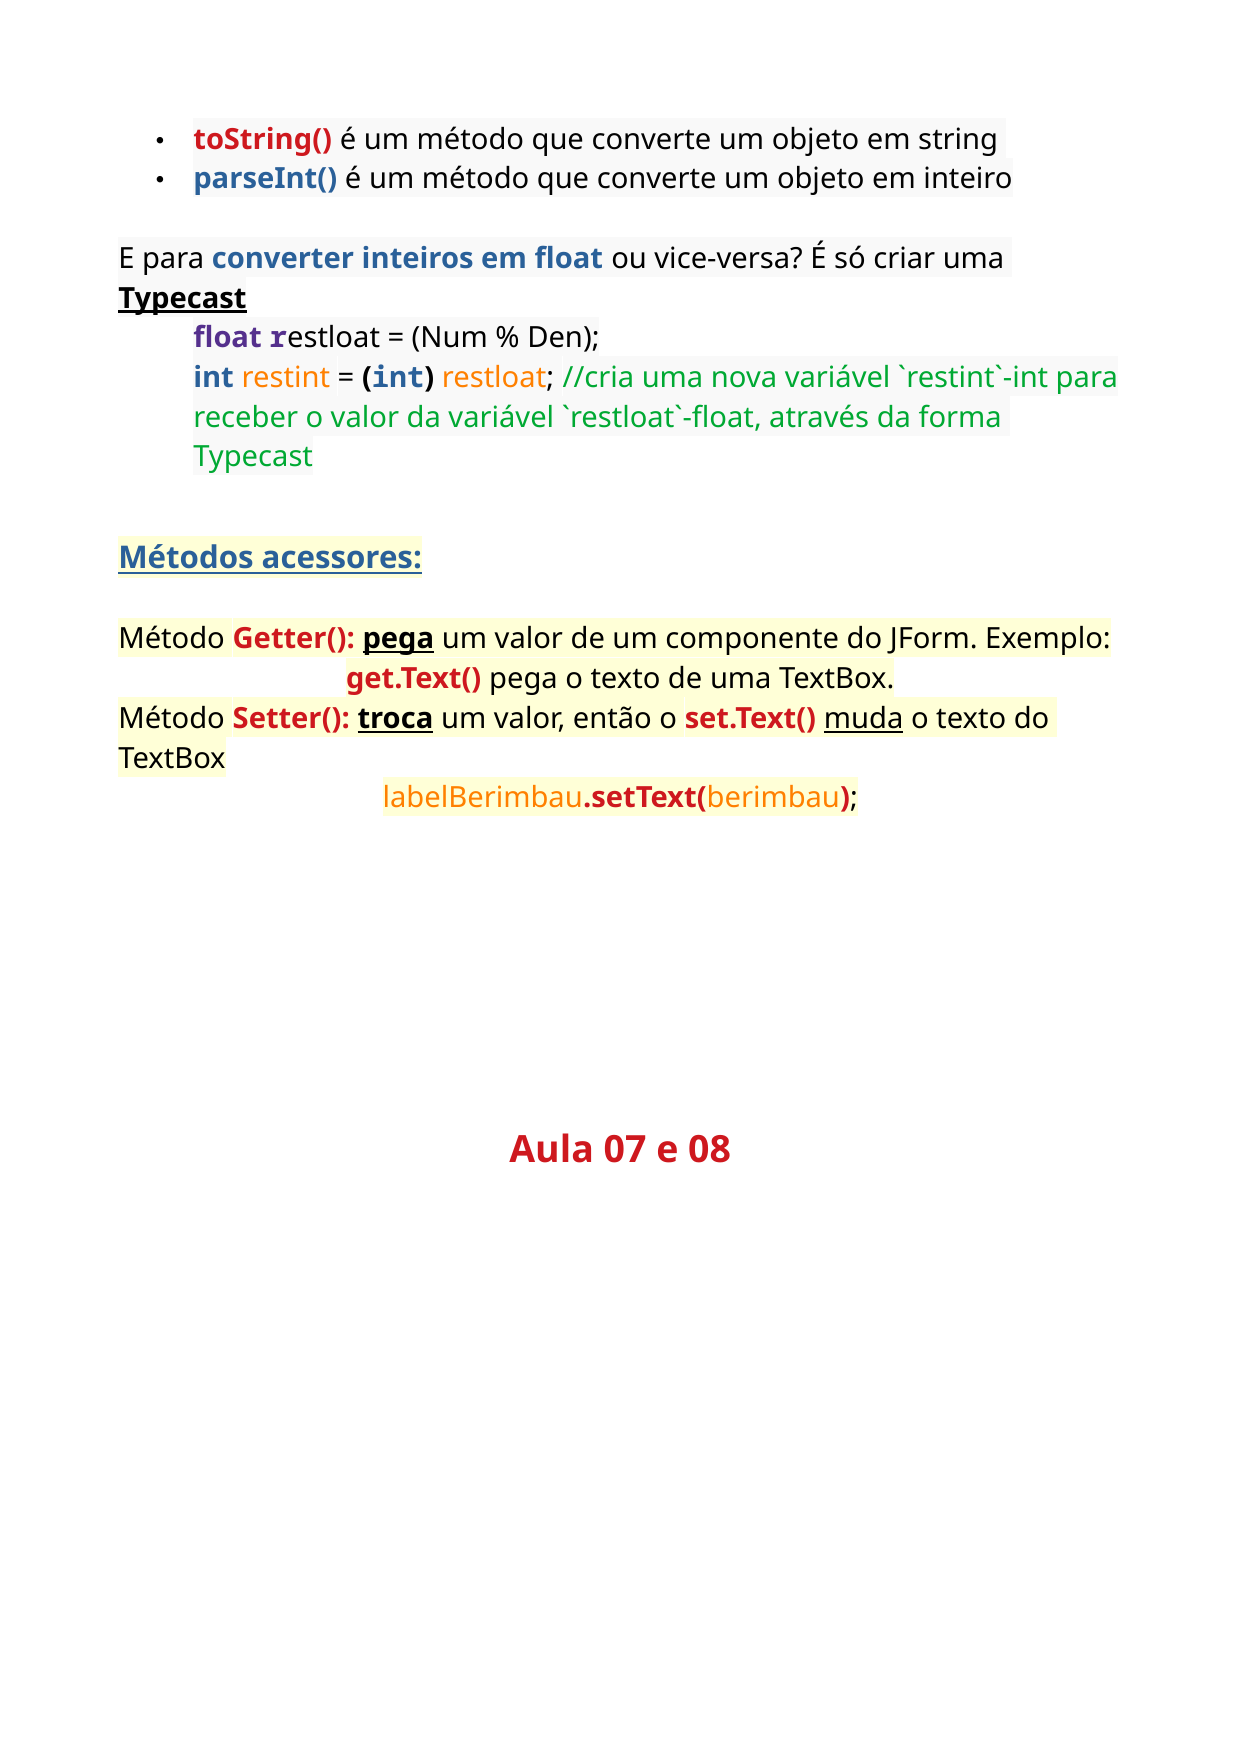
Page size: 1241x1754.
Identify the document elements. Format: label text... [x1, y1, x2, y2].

list float restloat = (Num % Den); [156, 317, 1122, 356]
list int restint = (int) restloat; //cria uma nova variável `restint`-int para receber o valor da variável `restloat`-float, através da forma Typecast [156, 356, 1122, 475]
list toString() é um método que converte um objeto em string [156, 118, 1122, 158]
text labelBerimbau.setText(berimbau); [118, 777, 1122, 816]
text E para converter inteiros em float ou vice-versa? É só criar uma Typecast [118, 237, 1122, 317]
text Métodos acessores: [118, 536, 1122, 578]
text Aula 07 e 08 [118, 1122, 1122, 1173]
text get.Text() pega o texto de uma TextBox. [118, 657, 1122, 697]
list parseInt() é um método que converte um objeto em inteiro [156, 158, 1122, 197]
text Método Setter(): troca um valor, então o set.Text() muda o texto do TextBox [118, 697, 1122, 777]
text Método Getter(): pega um valor de um componente do JForm. Exemplo: [118, 618, 1122, 657]
